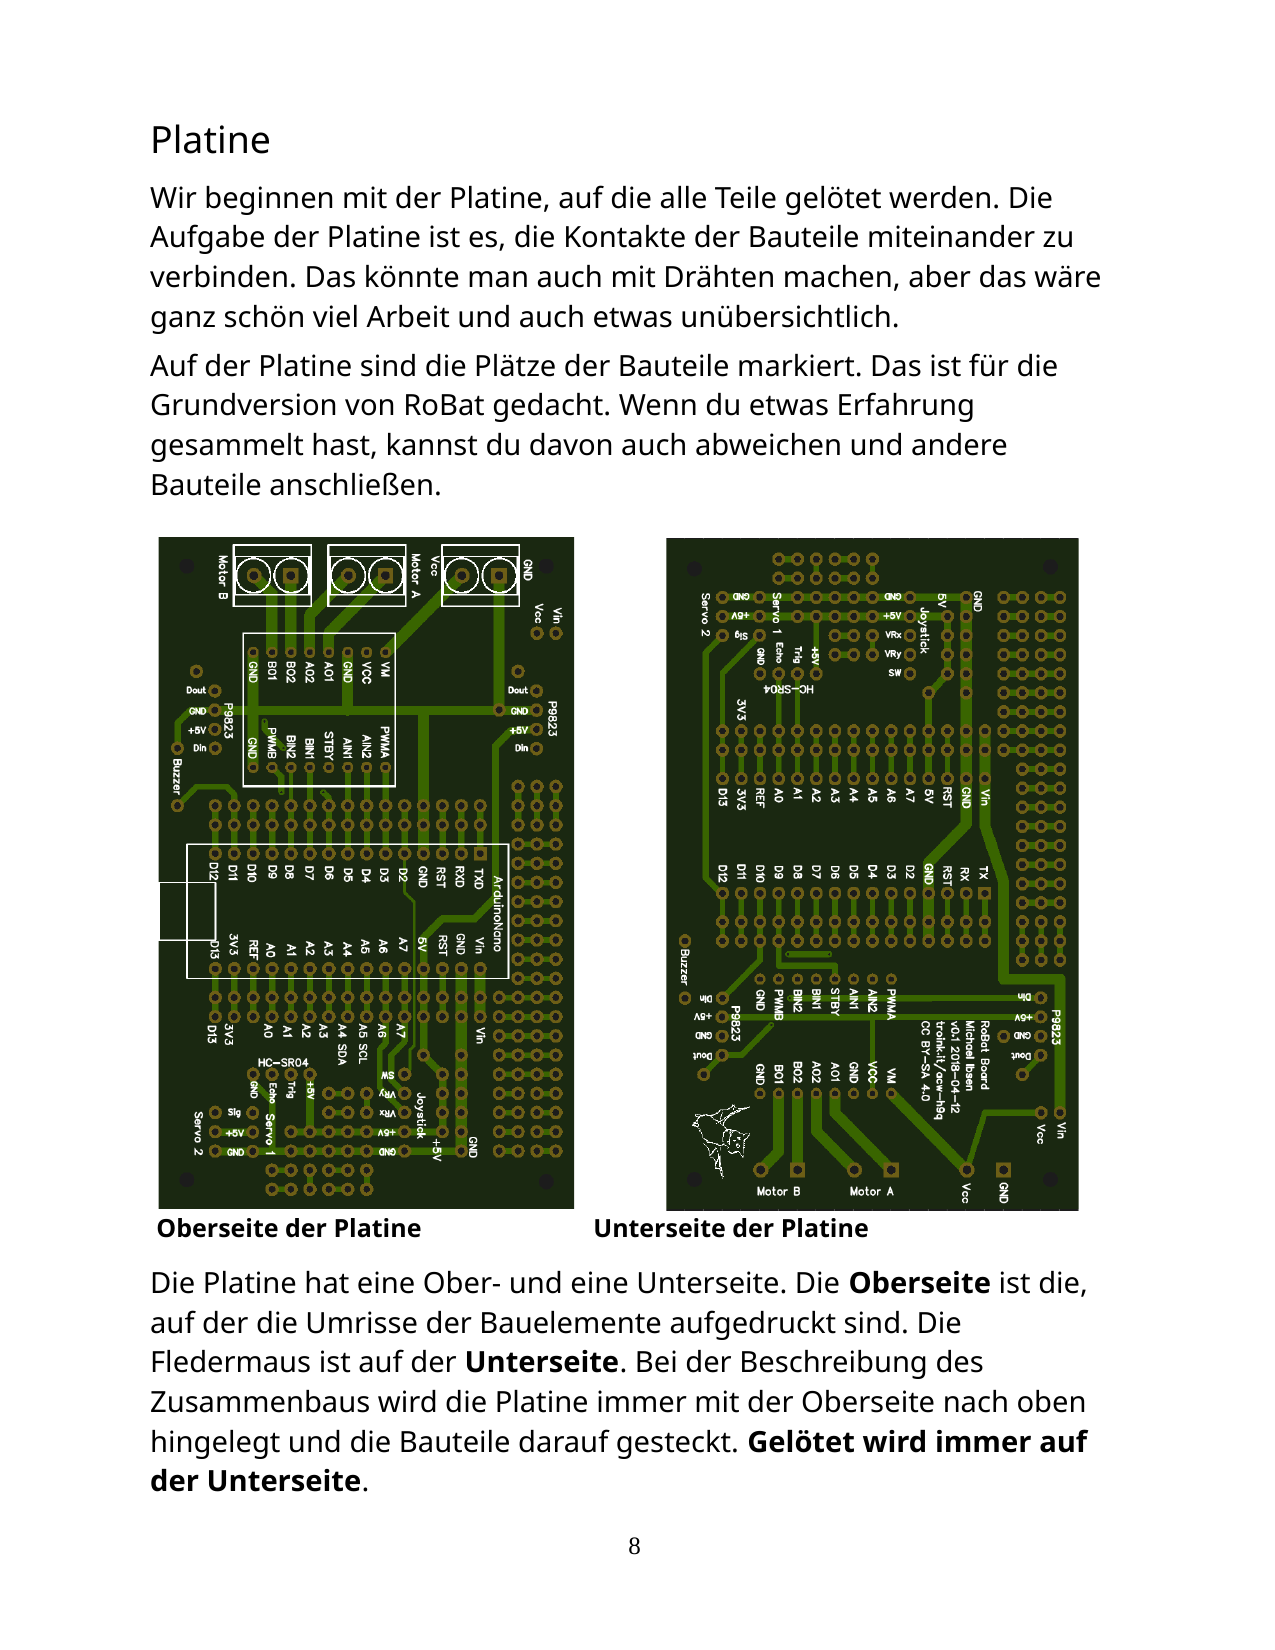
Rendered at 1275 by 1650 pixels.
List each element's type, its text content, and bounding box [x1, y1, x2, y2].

text Wir beginnen mit der Platine, auf die alle Teile gelötet werden. Die Aufgabe der Platine ist es, die Kontakte der Bauteile miteinander zu verbinden. Das könnte man auch mit Drähten machen, aber das wäre ganz schön viel Arbeit und auch etwas unübersichtlich. [150, 177, 1125, 336]
text Auf der Platine sind die Plätze der Bauteile markiert. Das ist für die Grundversion von RoBat gedacht. Wenn du etwas Erfahrung gesammelt hast, kannst du davon auch abweichen und andere Bauteile anschließen. [150, 345, 1125, 503]
picture [666, 538, 1079, 1211]
picture [158, 537, 575, 1209]
text Oberseite der Platine Unterseite der Platine [150, 521, 1125, 1244]
subtitle Platine [150, 113, 1125, 164]
text Die Platine hat eine Ober- und eine Unterseite. Die Oberseite ist die, auf der die Umrisse der Bauelemente aufgedruckt sind. Die Fledermaus ist auf der Unterseite. Bei der Beschreibung des Zusammenbaus wird die Platine immer mit der Oberseite nach oben hingelegt und die Bauteile darauf gesteckt. Gelötet wird immer auf der Unterseite. [150, 1262, 1125, 1500]
